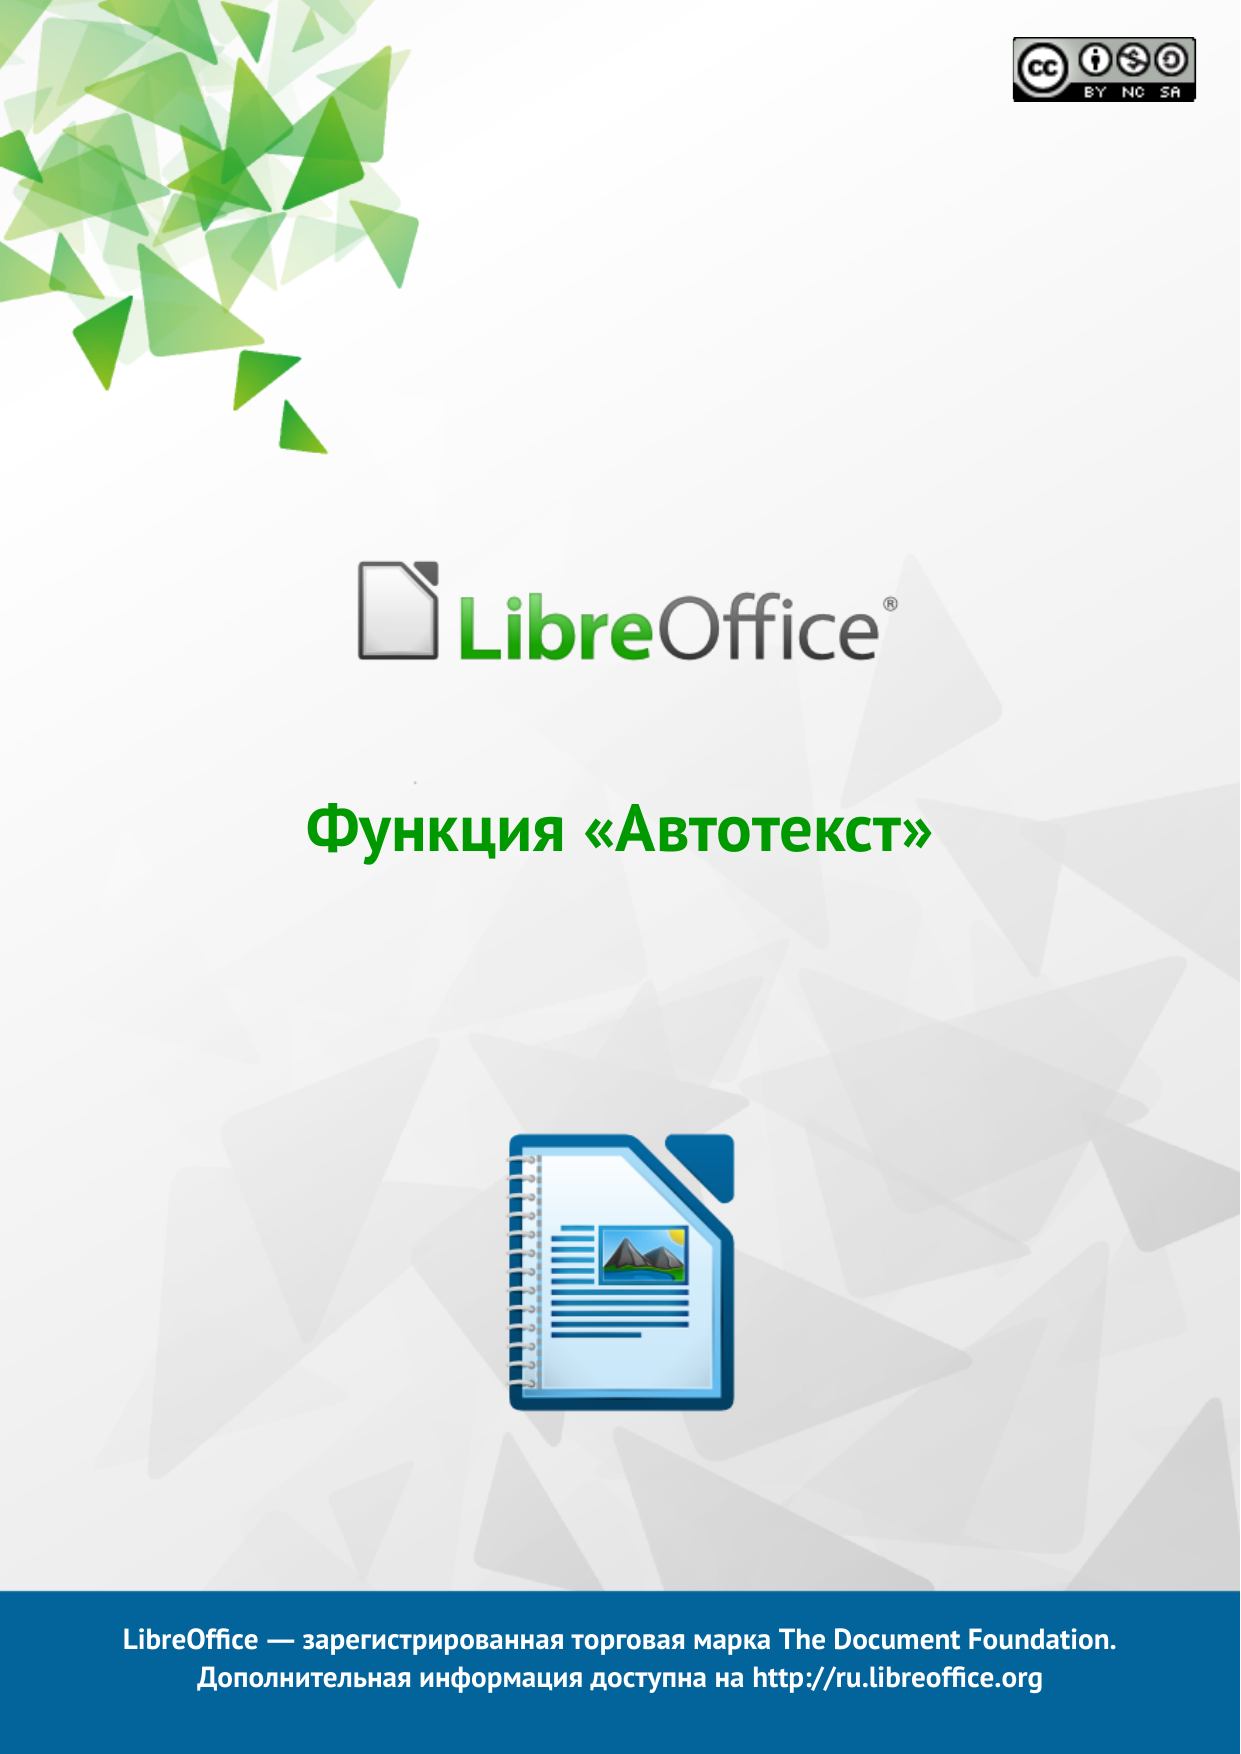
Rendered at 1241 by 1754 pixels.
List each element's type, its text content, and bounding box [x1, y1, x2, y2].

picture [220, 869, 1021, 1277]
text LibreOffice ― зарегистрированная торговая марка The Document Foundation. [0, 1620, 1240, 1657]
picture [1012, 37, 1197, 102]
text Дополнительная информация доступна на http://ru.libreoffice.org [0, 1657, 1240, 1695]
picture [220, 476, 1021, 783]
text Функция «Автотекст» [0, 783, 1240, 869]
